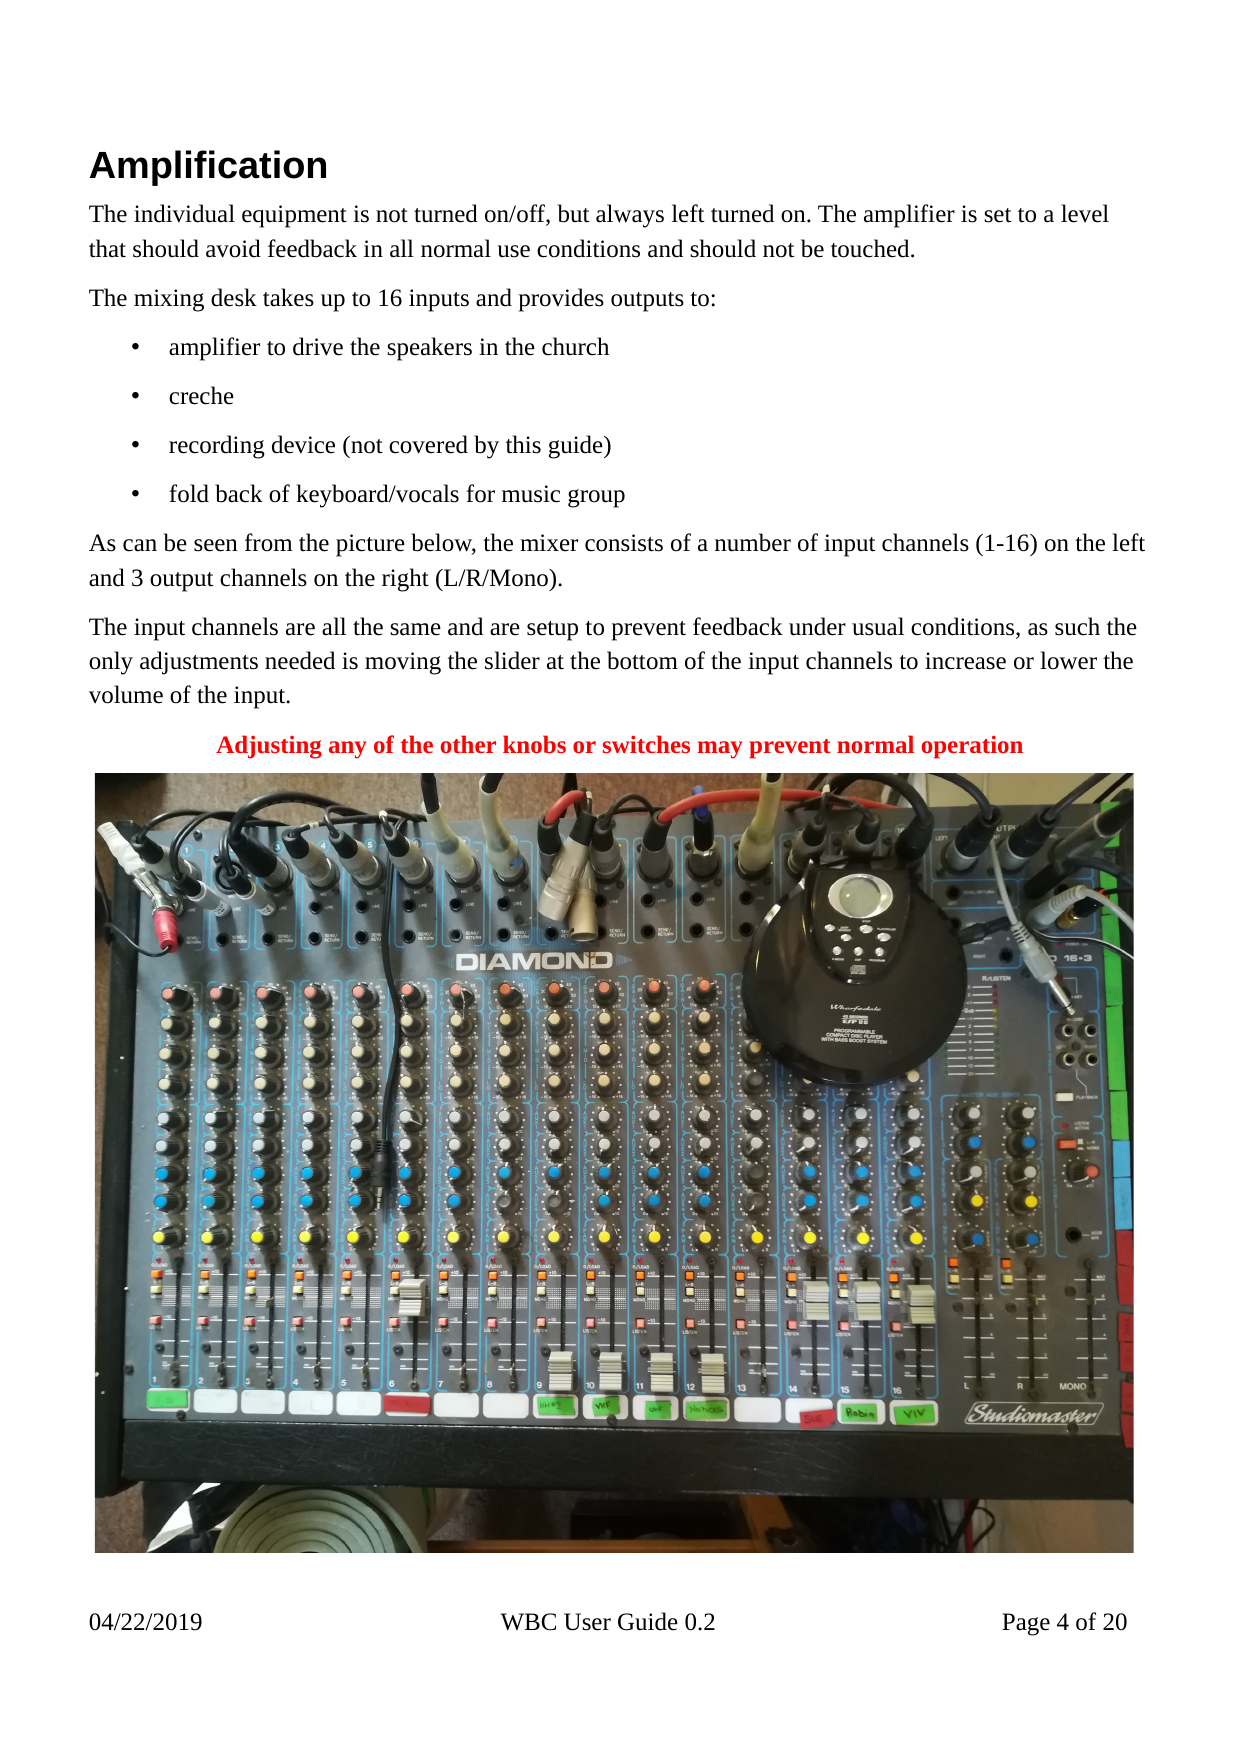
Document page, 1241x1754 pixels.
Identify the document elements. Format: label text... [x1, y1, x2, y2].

subtitle Amplification [88, 143, 1152, 187]
text The individual equipment is not turned on/off, but always left turned on. The amplifier is set to a level that should avoid feedback in all normal use conditions and should not be touched. [88, 199, 1152, 262]
list fold back of keyboard/vocals for music group [131, 479, 1152, 508]
list recording device (not covered by this guide) [131, 430, 1152, 459]
list amplifier to drive the speakers in the church [131, 332, 1152, 361]
text The mixing desk takes up to 16 inputs and provides outputs to: [88, 283, 1152, 312]
text Adjusting any of the other knobs or switches may prevent normal operation [88, 730, 1152, 758]
text As can be seen from the picture below, the mixer consists of a number of input channels (1-16) on the left and 3 output channels on the right (L/R/Mono). [88, 528, 1152, 591]
list creche [131, 381, 1152, 410]
picture [94, 773, 1134, 1553]
text The input channels are all the same and are setup to prevent feedback under usual conditions, as such the only adjustments needed is moving the slider at the bottom of the input channels to increase or lower the volume of the input. [88, 612, 1152, 709]
